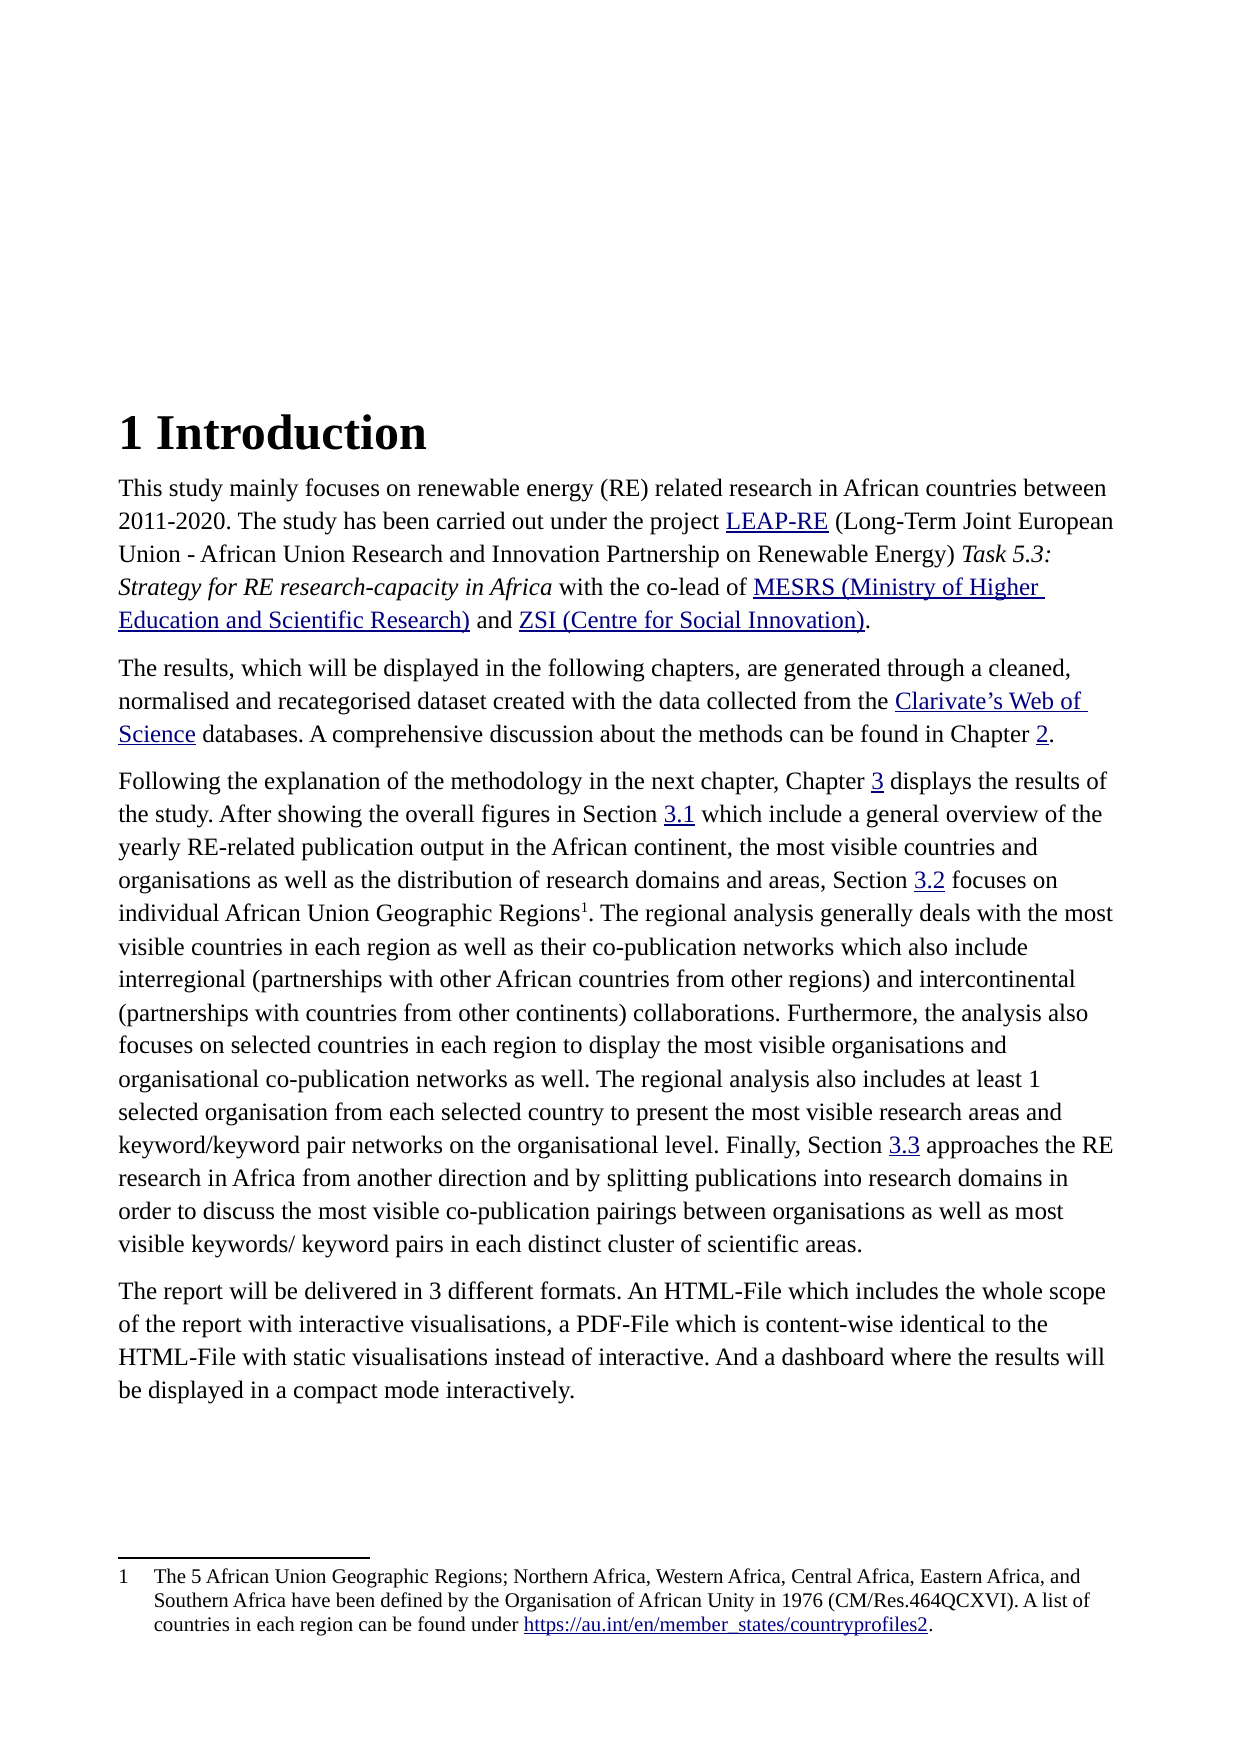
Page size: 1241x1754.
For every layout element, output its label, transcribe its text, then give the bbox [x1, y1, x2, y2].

text The report will be delivered in 3 different formats. An HTML-File which includes the whole scope of the report with interactive visualisations, a PDF-File which is content-wise identical to the HTML-File with static visualisations instead of interactive. And a dashboard where the results will be displayed in a compact mode interactively. [118, 1276, 1122, 1404]
text The 5 African Union Geographic Regions; Northern Africa, Western Africa, Central Africa, Eastern Africa, and Southern Africa have been defined by the Organisation of African Unity in 1976 (CM/Res.464QCXVI). A list of countries in each region can be found under https://au.int/en/member_states/countryprofiles2. [118, 1564, 1122, 1636]
subtitle 1 Introduction [118, 403, 1122, 461]
text Following the explanation of the methodology in the next chapter, Chapter 3 displays the results of the study. After showing the overall figures in Section 3.1 which include a general overview of the yearly RE-related publication output in the African continent, the most visible countries and organisations as well as the distribution of research domains and areas, Section 3.2 focuses on individual African Union Geographic Regions. The regional analysis generally deals with the most visible countries in each region as well as their co-publication networks which also include interregional (partnerships with other African countries from other regions) and intercontinental (partnerships with countries from other continents) collaborations. Furthermore, the analysis also focuses on selected countries in each region to display the most visible organisations and organisational co-publication networks as well. The regional analysis also includes at least 1 selected organisation from each selected country to present the most visible research areas and keyword/keyword pair networks on the organisational level. Finally, Section 3.3 approaches the RE research in Africa from another direction and by splitting publications into research domains in order to discuss the most visible co-publication pairings between organisations as well as most visible keywords/ keyword pairs in each distinct cluster of scientific areas. [118, 766, 1122, 1257]
text The results, which will be displayed in the following chapters, are generated through a cleaned, normalised and recategorised dataset created with the data collected from the Clarivate’s Web of Science databases. A comprehensive discussion about the methods can be found in Chapter 2. [118, 653, 1122, 748]
text This study mainly focuses on renewable energy (RE) related research in African countries between 2011-2020. The study has been carried out under the project LEAP-RE (Long-Term Joint European Union - African Union Research and Innovation Partnership on Renewable Energy) Task 5.3: Strategy for RE research-capacity in Africa with the co-lead of MESRS (Ministry of Higher Education and Scientific Research) and ZSI (Centre for Social Innovation). [118, 473, 1122, 634]
